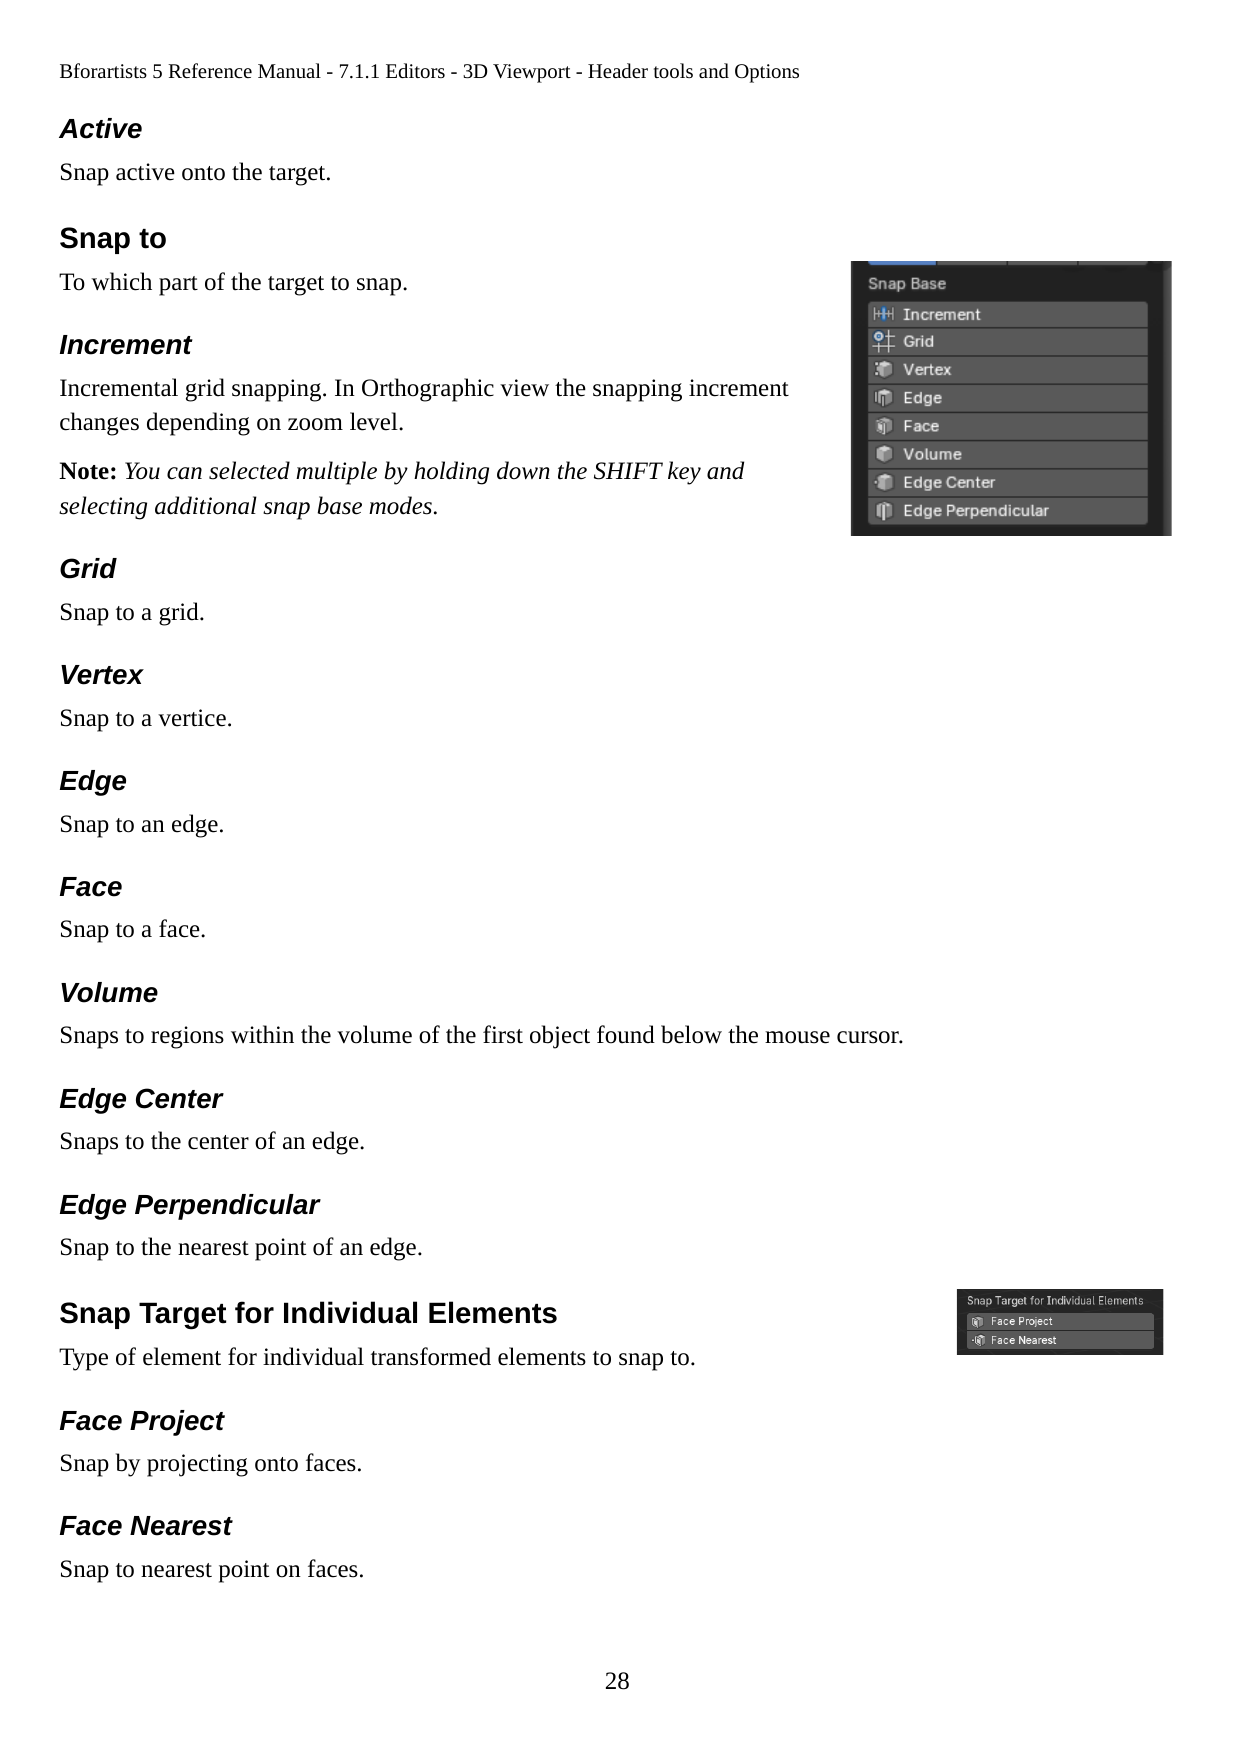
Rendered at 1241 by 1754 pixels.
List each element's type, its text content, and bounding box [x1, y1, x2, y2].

subtitle Face [59, 870, 1181, 902]
picture [956, 1289, 1164, 1355]
subtitle Volume [59, 976, 1181, 1008]
text Snaps to regions within the volume of the first object found below the mouse cursor. [59, 1021, 1181, 1049]
text Type of element for individual transformed elements to snap to. [59, 1342, 1181, 1371]
subtitle Active [59, 113, 1181, 144]
picture [850, 261, 1172, 536]
subtitle Snap to [59, 221, 1181, 254]
subtitle Edge [59, 764, 1181, 796]
subtitle Grid [59, 552, 1181, 584]
text Snap active onto the target. [59, 157, 1181, 186]
subtitle Face Nearest [59, 1510, 1181, 1542]
text Snap to a face. [59, 914, 1181, 943]
text Snap to an edge. [59, 809, 1181, 837]
text Note: You can selected multiple by holding down the SHIFT key and selecting additional snap base modes. [59, 456, 850, 519]
text Snaps to the center of an edge. [59, 1126, 1181, 1155]
subtitle Edge Center [59, 1082, 1181, 1114]
text Snap to the nearest point of an edge. [59, 1232, 1181, 1261]
text Incremental grid snapping. In Orthographic view the snapping increment changes depending on zoom level. [59, 373, 850, 436]
text Snap to nearest point on faces. [59, 1554, 1181, 1583]
text Snap by projecting onto faces. [59, 1448, 1181, 1477]
text To which part of the target to snap. [59, 267, 850, 296]
subtitle Increment [59, 328, 850, 360]
subtitle [1172, 328, 1181, 360]
text Snap to a grid. [59, 597, 1181, 626]
subtitle Face Project [59, 1404, 1181, 1436]
subtitle Vertex [59, 658, 1181, 690]
text Snap to a vertice. [59, 703, 1181, 731]
subtitle Snap Target for Individual Elements [59, 1296, 956, 1330]
subtitle Edge Perpendicular [59, 1188, 1181, 1220]
